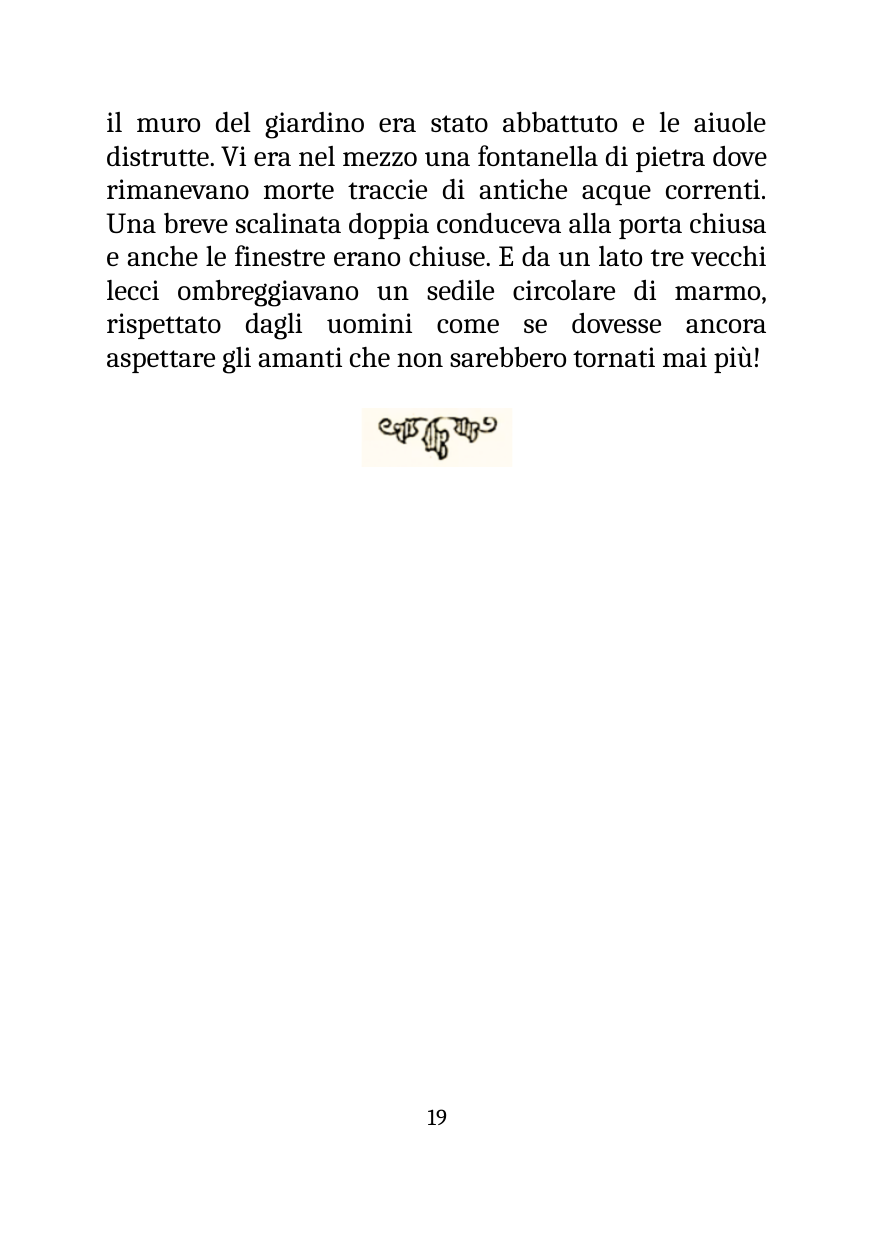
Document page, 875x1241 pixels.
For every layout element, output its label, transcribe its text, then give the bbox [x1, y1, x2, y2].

text il muro del giardino era stato abbattuto e le aiuole distrutte. Vi era nel mezzo una fontanella di pietra dove rimanevano morte traccie di antiche acque correnti. Una breve scalinata doppia conduceva alla porta chiusa e anche le finestre erano chiuse. E da un lato tre vecchi lecci ombreggiavano un sedile circolare di marmo, rispettato dagli uomini come se dovesse ancora aspettare gli amanti che non sarebbero tornati mai più! [106, 106, 768, 374]
picture [361, 408, 513, 467]
